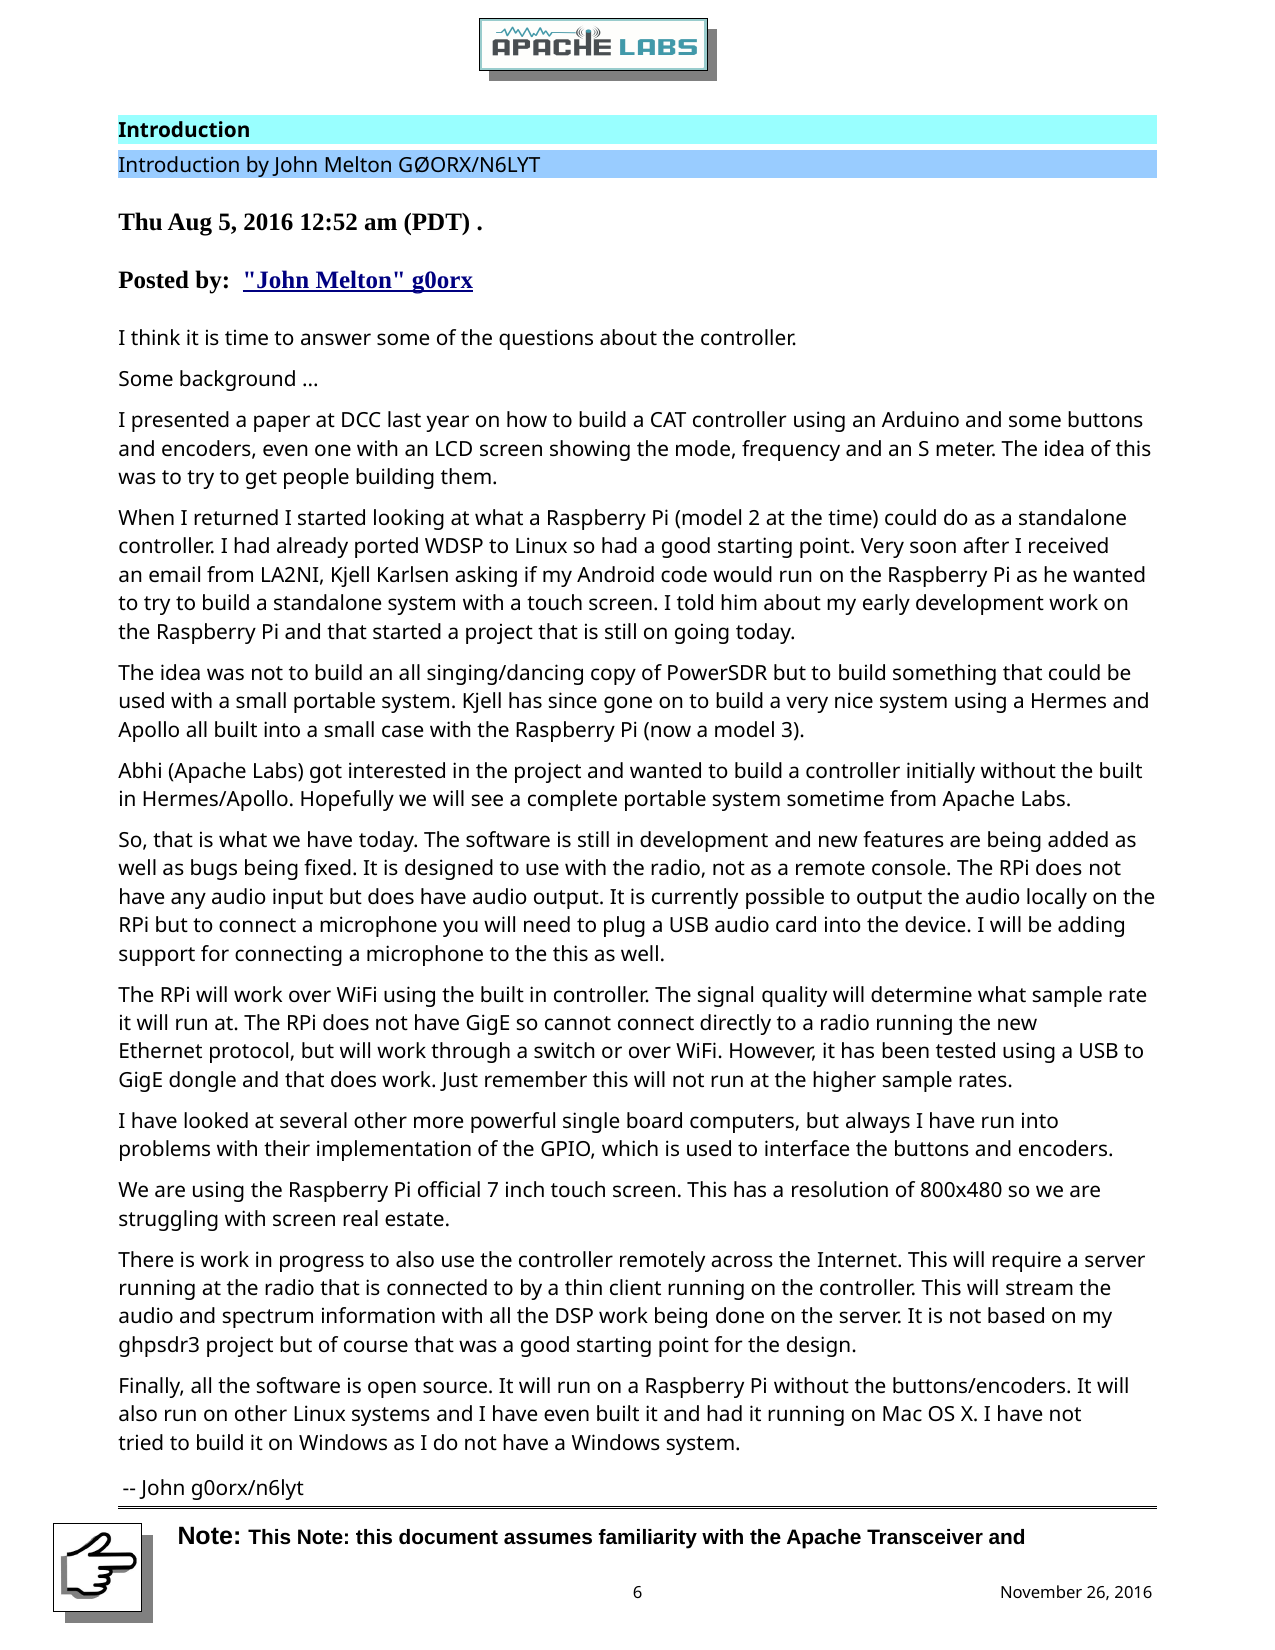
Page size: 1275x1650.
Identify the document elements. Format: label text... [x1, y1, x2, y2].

text I presented a paper at DCC last year on how to build a CAT controller using an Arduino and some buttons and encoders, even one with an LCD screen showing the mode, frequency and an S meter. The idea of this was to try to get people building them. [118, 405, 1157, 491]
text Note: This Note: this document assumes familiarity with the Apache Transceiver and [177, 1521, 1098, 1549]
text So, that is what we have today. The software is still in development and new features are being added as well as bugs being fixed. It is designed to use with the radio, not as a remote console. The RPi does not have any audio input but does have audio output. It is currently possible to output the audio locally on the RPi but to connect a microphone you will need to plug a USB audio card into the device. I will be adding support for connecting a microphone to the this as well. [118, 825, 1157, 967]
text We are using the Raspberry Pi official 7 inch touch screen. This has a resolution of 800x480 so we are struggling with screen real estate. [118, 1175, 1157, 1232]
text I have looked at several other more powerful single board computers, but always I have run into problems with their implementation of the GPIO, which is used to interface the buttons and encoders. [118, 1106, 1157, 1163]
text The RPi will work over WiFi using the built in controller. The signal quality will determine what sample rate it will run at. The RPi does not have GigE so cannot connect directly to a radio running the new Ethernet protocol, but will work through a switch or over WiFi. However, it has been tested using a USB to GigE dongle and that does work. Just remember this will not run at the higher sample rates. [118, 980, 1157, 1093]
subtitle Introduction [251, 115, 1157, 144]
picture [482, 21, 704, 68]
text Thu Aug 5, 2016 12:52 am (PDT) . [118, 178, 1098, 236]
text There is work in progress to also use the controller remotely across the Internet. This will require a server running at the radio that is connected to by a thin client running on the controller. This will stream the audio and spectrum information with all the DSP work being done on the server. It is not based on my ghpsdr3 project but of course that was a good starting point for the design. [118, 1245, 1157, 1358]
text The idea was not to build an all singing/dancing copy of PowerSDR but to build something that could be used with a small portable system. Kjell has since gone on to build a very nice system using a Hermes and Apollo all built into a small case with the Raspberry Pi (now a model 3). [118, 658, 1157, 743]
text I think it is time to answer some of the questions about the controller. [118, 323, 1157, 352]
picture [56, 1526, 139, 1609]
text Finally, all the software is open source. It will run on a Raspberry Pi without the buttons/encoders. It will also run on other Linux systems and I have even built it and had it running on Mac OS X. I have not tried to build it on Windows as I do not have a Windows system. [118, 1371, 1157, 1456]
text Some background ... [118, 364, 1157, 393]
text Abhi (Apache Labs) got interested in the project and wanted to build a controller initially without the built in Hermes/Apollo. Hopefully we will see a complete portable system sometime from Apache Labs. [118, 756, 1157, 813]
text When I returned I started looking at what a Raspberry Pi (model 2 at the time) could do as a standalone controller. I had already ported WDSP to Linux so had a good starting point. Very soon after I received an email from LA2NI, Kjell Karlsen asking if my Android code would run on the Raspberry Pi as he wanted to try to build a standalone system with a touch screen. I told him about my early development work on the Raspberry Pi and that started a project that is still on going today. [118, 503, 1157, 645]
text Posted by: "John Melton" g0orx [118, 265, 1098, 294]
text -- John g0orx/n6lyt [118, 1469, 1157, 1506]
subtitle Introduction by John Melton GØORX/N6LYT [118, 150, 1157, 178]
